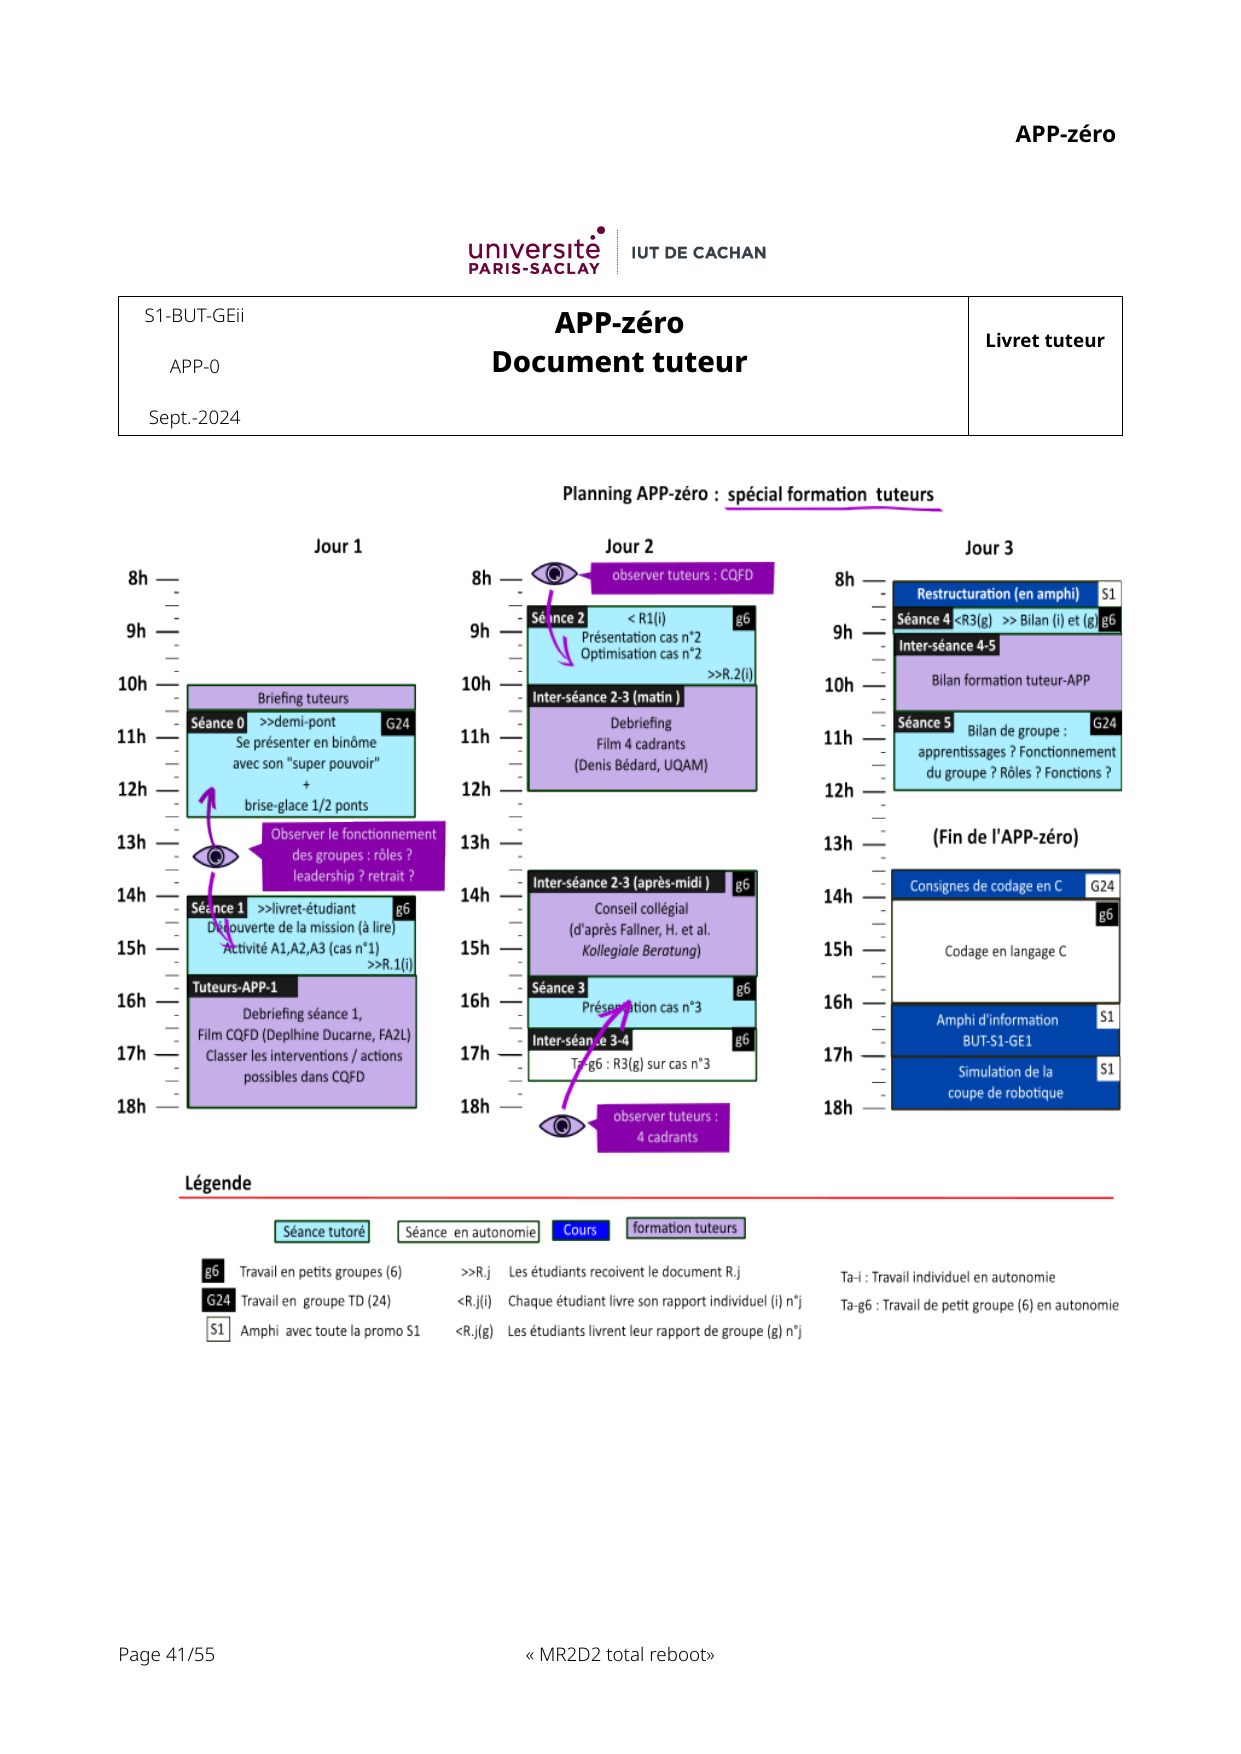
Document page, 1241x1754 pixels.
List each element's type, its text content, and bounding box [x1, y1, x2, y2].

table_cell APP-zéro Document tuteur [271, 297, 968, 435]
picture [457, 213, 782, 287]
table_cell S1-BUT-GEii APP-0 Sept.-2024 [119, 297, 271, 435]
picture [118, 486, 1123, 1342]
table_header [118, 208, 271, 296]
table_header [968, 208, 1122, 296]
table_cell Livret tuteur [969, 297, 1122, 435]
table_header [271, 208, 968, 296]
